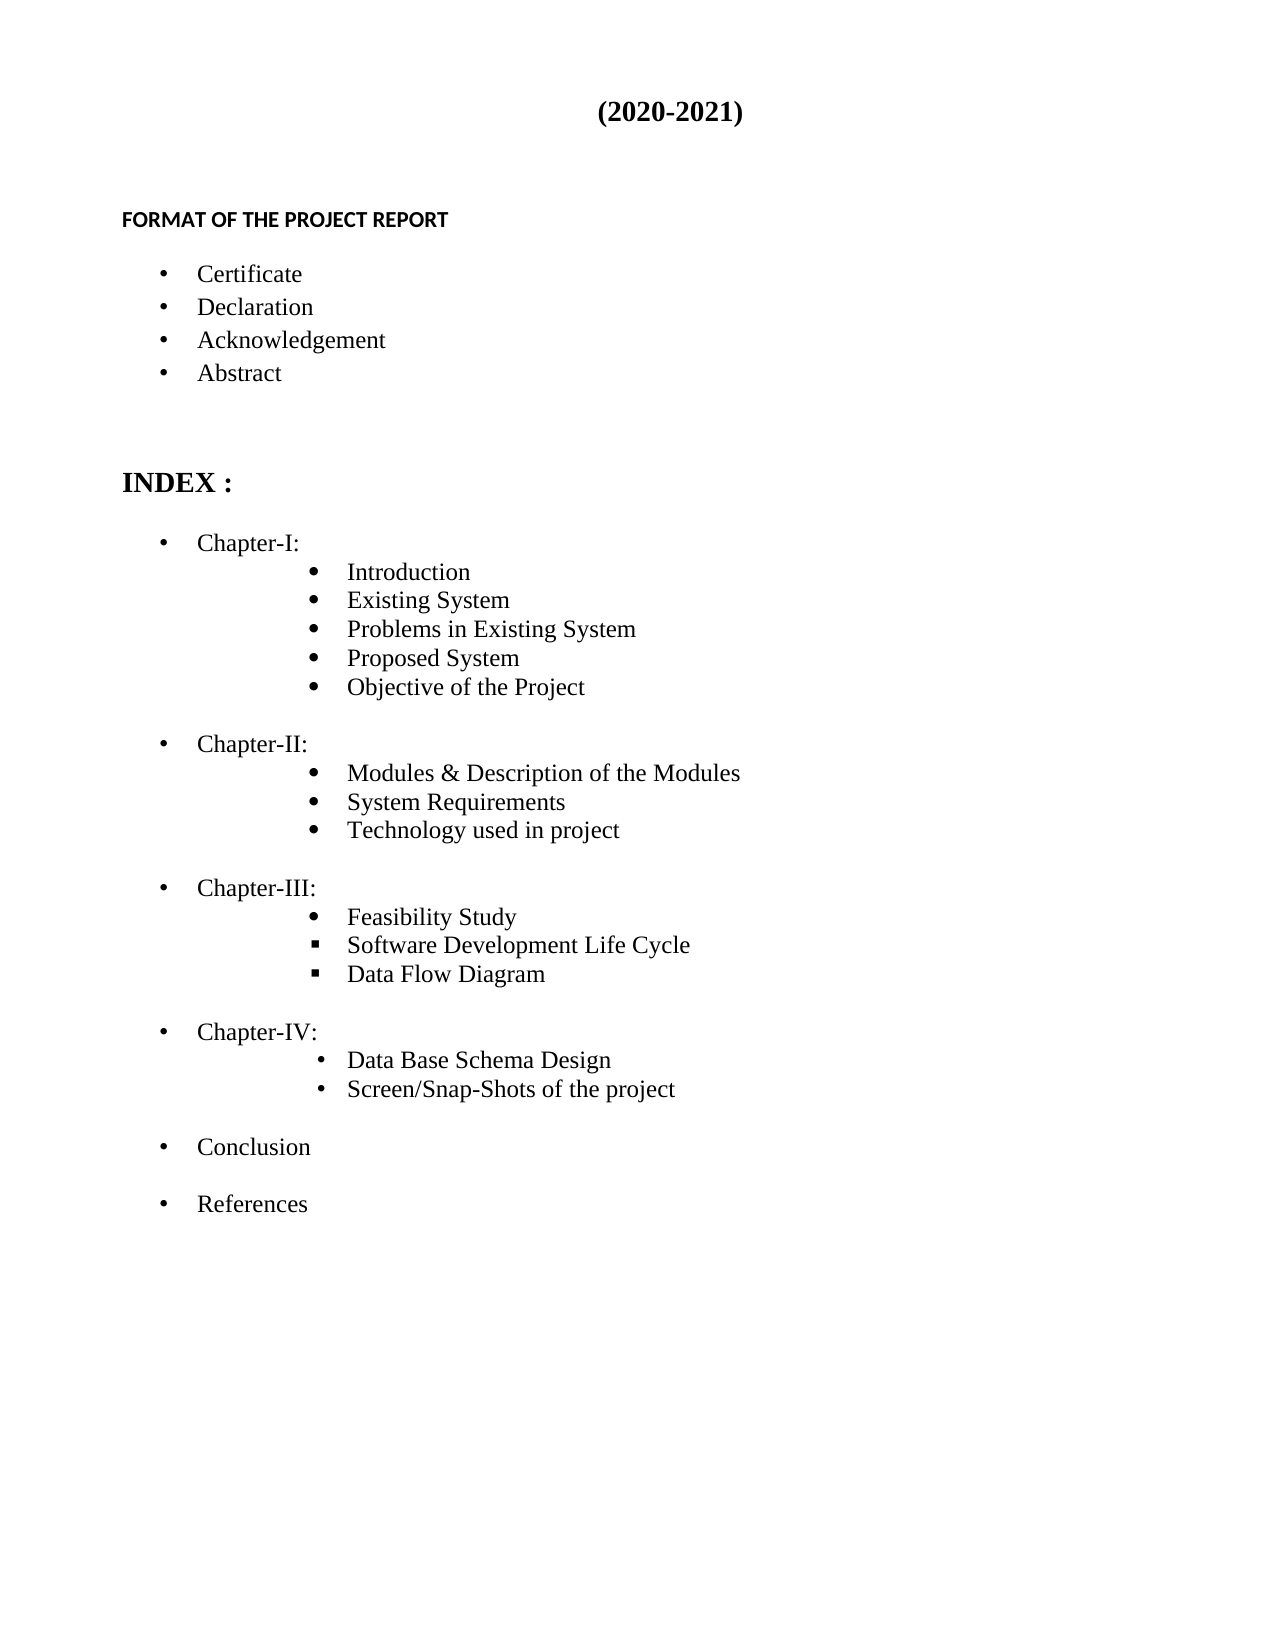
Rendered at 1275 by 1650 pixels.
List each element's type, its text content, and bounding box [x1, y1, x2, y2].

list Introduction [309, 557, 1144, 585]
list Feasibility Study [309, 902, 1144, 930]
list Screen/Snap-Shots of the project [317, 1074, 1144, 1103]
list Software Development Life Cycle [309, 930, 1144, 959]
list Acknowledgement [159, 325, 1144, 353]
list Declaration [159, 292, 1144, 320]
list Chapter-IV: [159, 1017, 1144, 1045]
list Conclusion [159, 1132, 1144, 1160]
list Problems in Existing System [309, 614, 1144, 643]
list Chapter-I: [159, 528, 1144, 557]
list Data Flow Diagram [309, 959, 1144, 988]
list Abstract [159, 358, 1144, 386]
list Technology used in project [309, 815, 1144, 844]
list Modules & Description of the Modules [309, 758, 1144, 787]
list Certificate [159, 259, 1144, 287]
list System Requirements [309, 787, 1144, 815]
list Objective of the Project [309, 672, 1144, 700]
list Data Base Schema Design [317, 1045, 1144, 1074]
list Existing System [309, 585, 1144, 614]
list Proposed System [309, 643, 1144, 672]
text FORMAT OF THE PROJECT REPORT [122, 206, 1144, 234]
list References [159, 1189, 1144, 1218]
list Chapter-II: [159, 729, 1144, 758]
text (2020-2021) [122, 94, 1219, 127]
list Chapter-III: [159, 873, 1144, 902]
text INDEX : [122, 466, 1144, 499]
